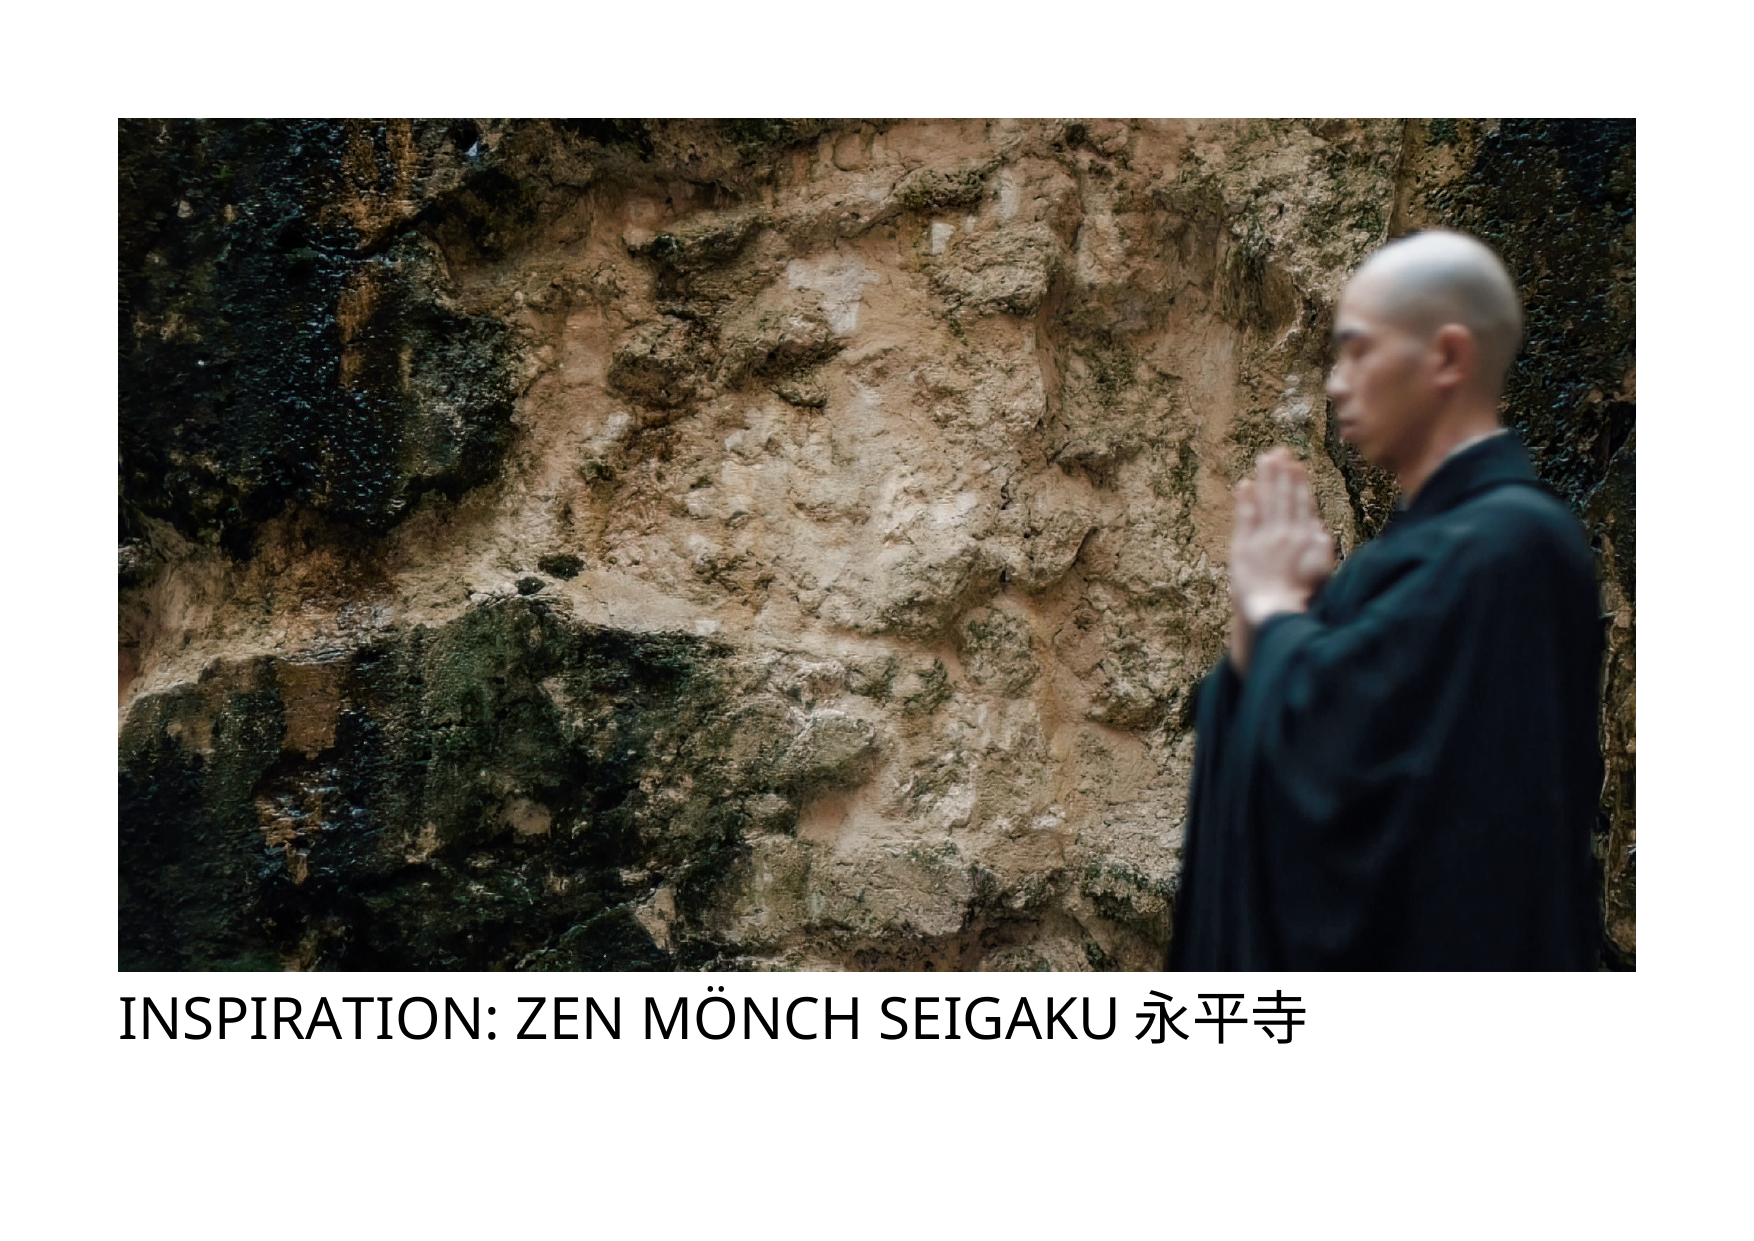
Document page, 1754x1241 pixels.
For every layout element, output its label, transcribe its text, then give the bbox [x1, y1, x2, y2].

text INSPIRATION: ZEN MÖNCH SEIGAKU永平寺 [118, 972, 1636, 1057]
picture [118, 118, 1636, 972]
